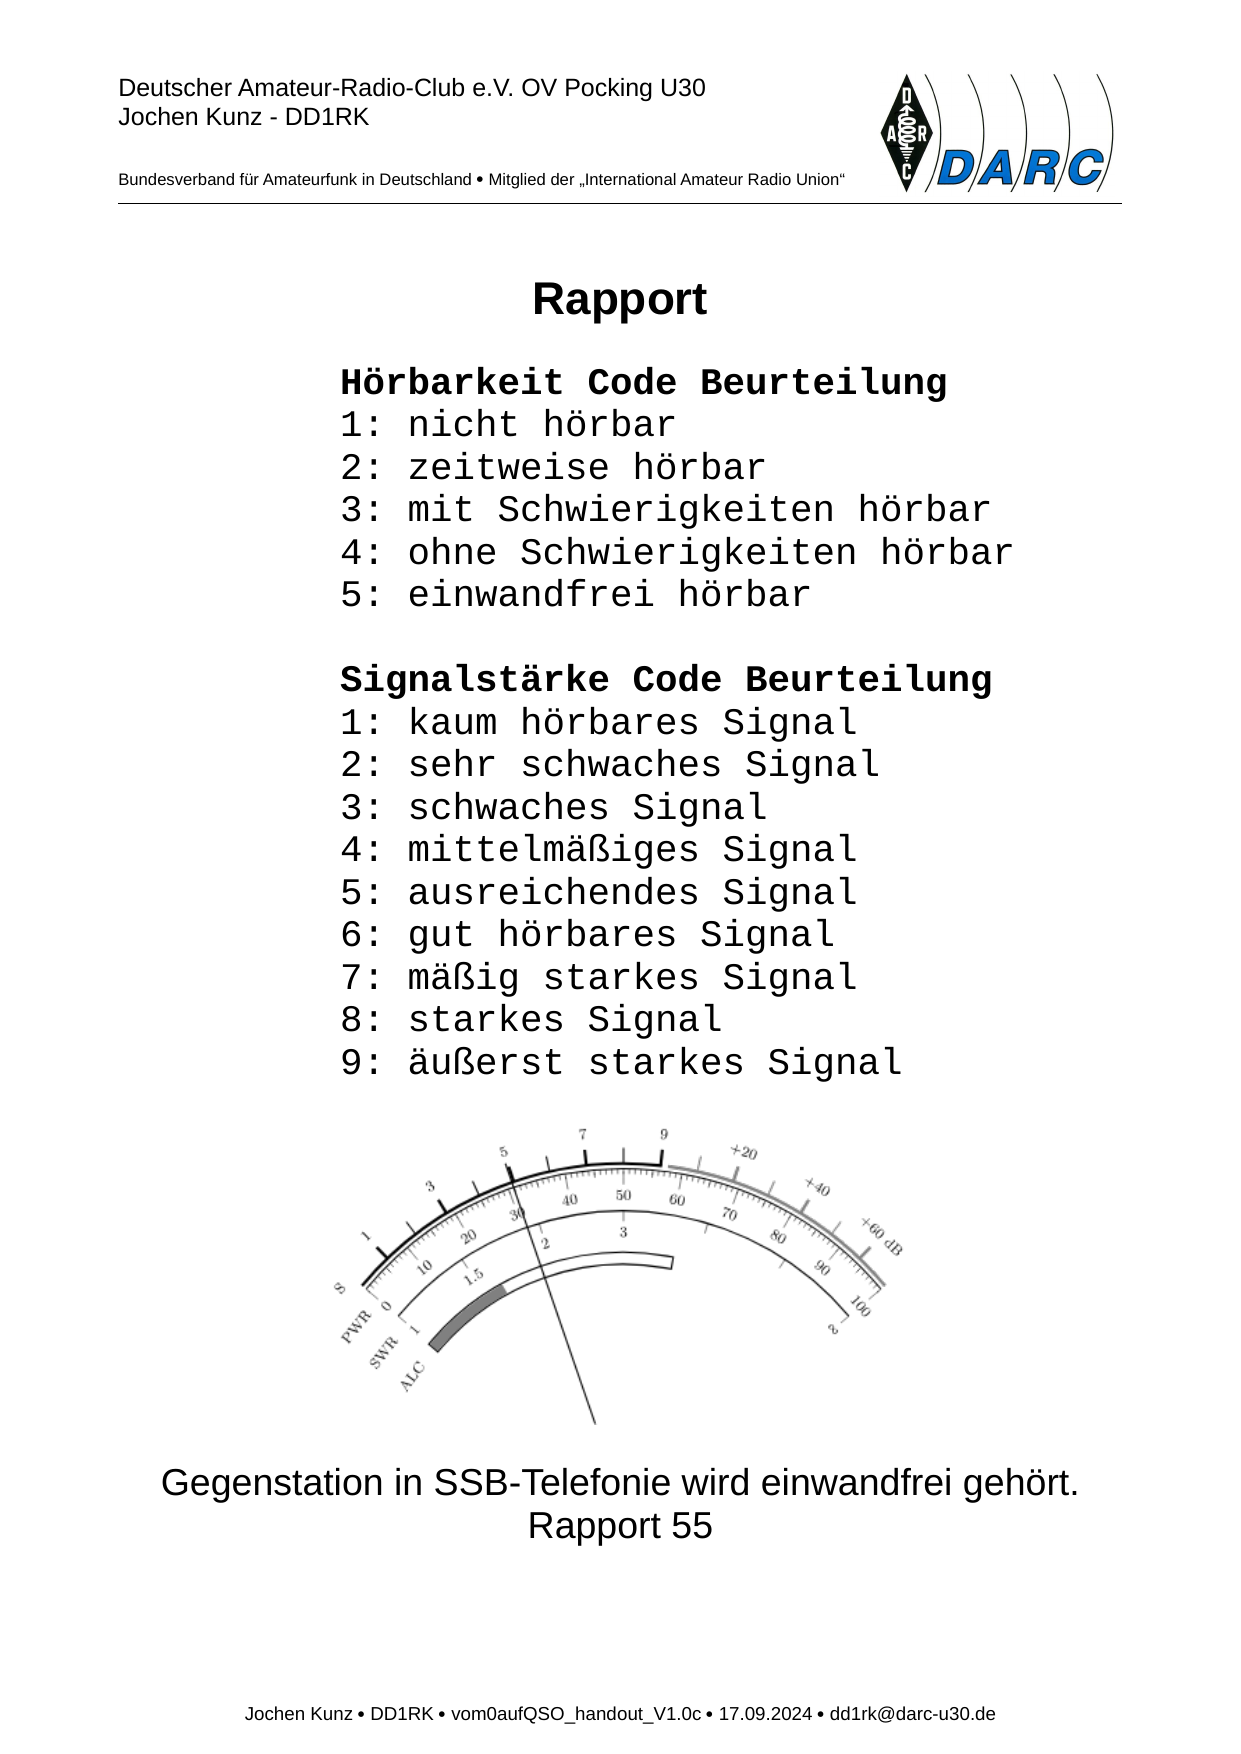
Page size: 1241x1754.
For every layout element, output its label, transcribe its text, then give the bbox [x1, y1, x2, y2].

text 2: sehr schwaches Signal [118, 746, 1122, 788]
text 8: starkes Signal [118, 1001, 1122, 1043]
text 2: zeitweise hörbar [118, 448, 1122, 491]
text 3: mit Schwierigkeiten hörbar [118, 491, 1122, 533]
text 5: einwandfrei hörbar [118, 576, 1122, 661]
text Rapport 55 [118, 1503, 1122, 1546]
picture [298, 1111, 930, 1425]
text 4: ohne Schwierigkeiten hörbar [118, 533, 1122, 576]
text Signalstärke Code Beurteilung [118, 661, 1122, 703]
picture [879, 71, 1115, 197]
text 6: gut hörbares Signal [118, 916, 1122, 958]
text 1: nicht hörbar [118, 406, 1122, 448]
text 4: mittelmäßiges Signal [118, 831, 1122, 873]
text Gegenstation in SSB-Telefonie wird einwandfrei gehört. [118, 1460, 1122, 1503]
text 1: kaum hörbares Signal [118, 703, 1122, 746]
text 3: schwaches Signal [118, 788, 1122, 831]
text Rapport [118, 272, 1122, 324]
text 5: ausreichendes Signal [118, 873, 1122, 916]
text Hörbarkeit Code Beurteilung [118, 363, 1122, 406]
text 9: äußerst starkes Signal [118, 1043, 1122, 1086]
text 7: mäßig starkes Signal [118, 958, 1122, 1001]
